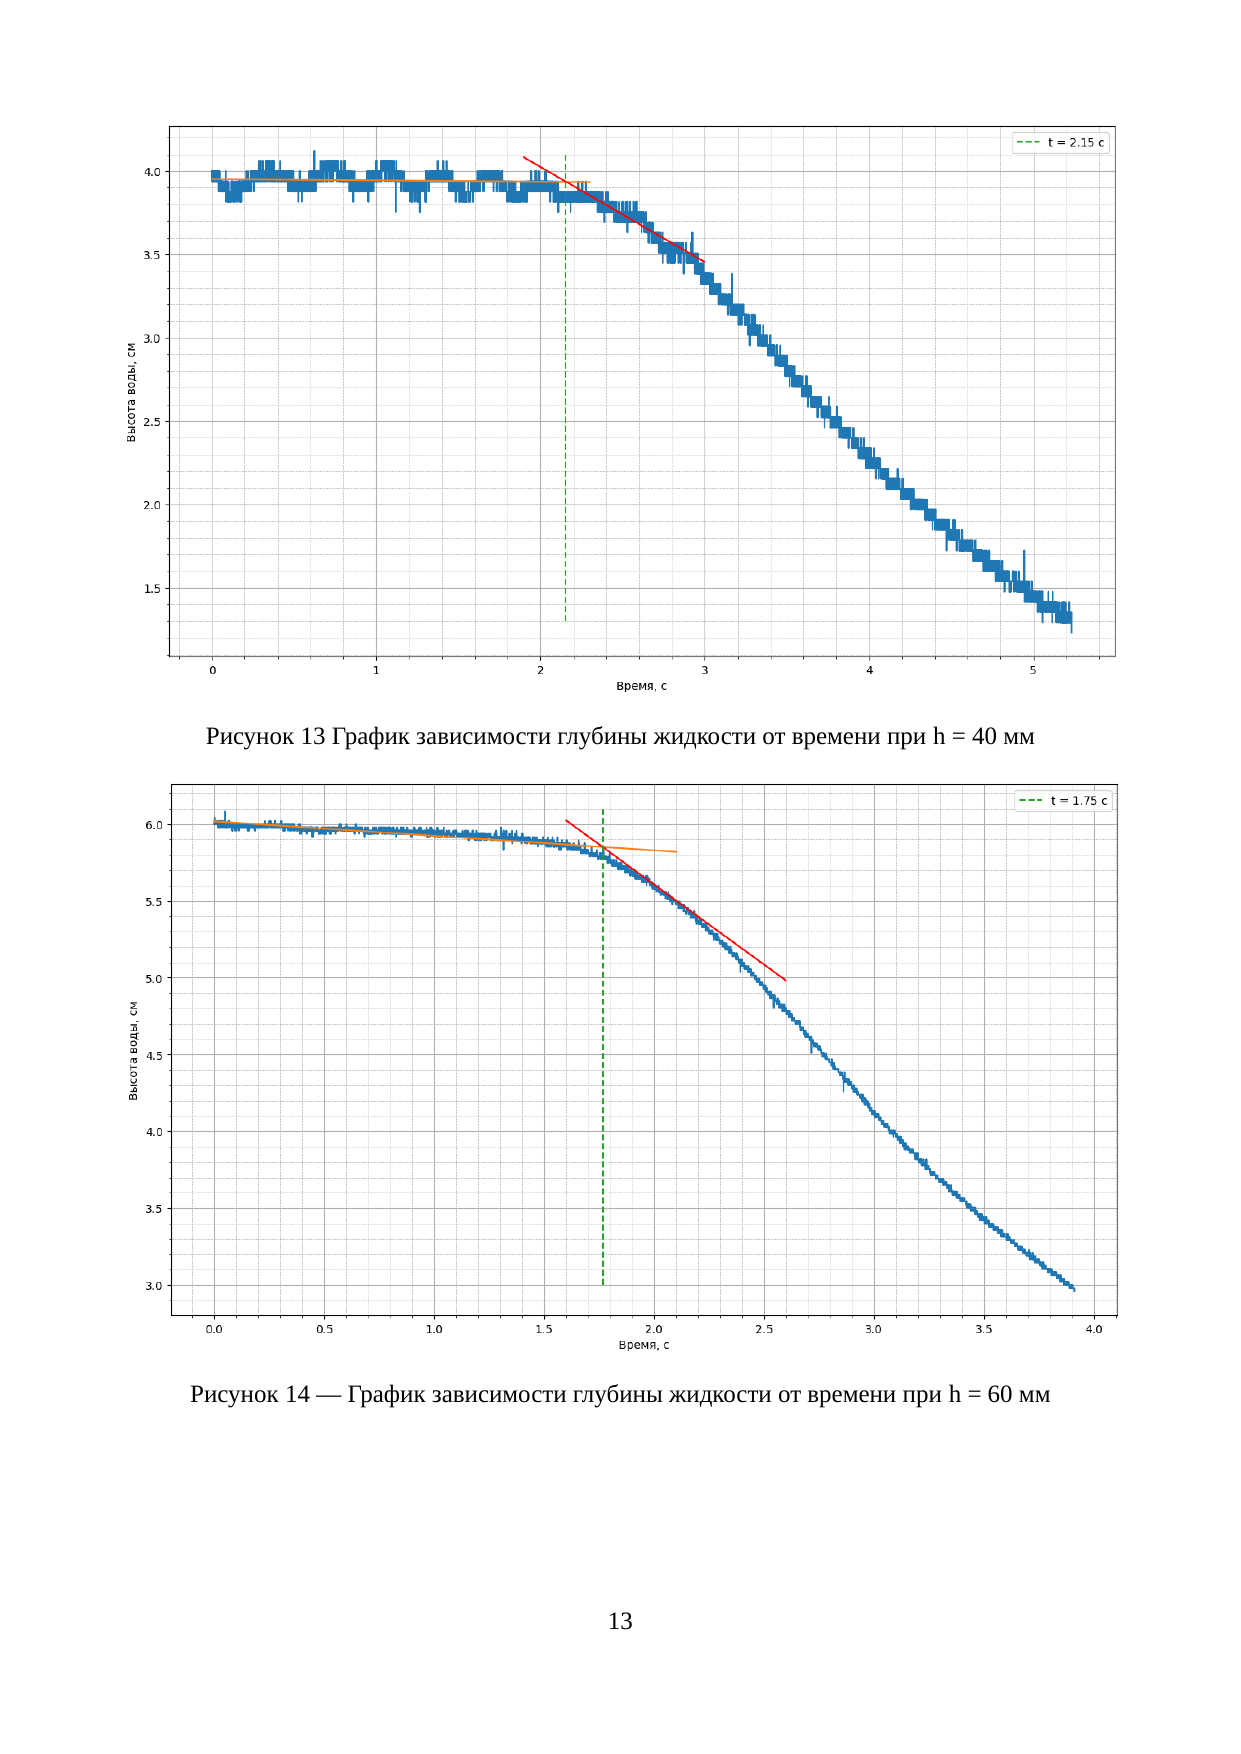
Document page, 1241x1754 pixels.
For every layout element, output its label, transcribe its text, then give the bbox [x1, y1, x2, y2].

text Рисунок 13 График зависимости глубины жидкости от времени при h = 40 мм [118, 721, 1122, 750]
picture [118, 118, 1123, 702]
text Рисунок 14 — График зависимости глубины жидкости от времени при h = 60 мм [118, 1379, 1122, 1407]
picture [120, 778, 1121, 1359]
